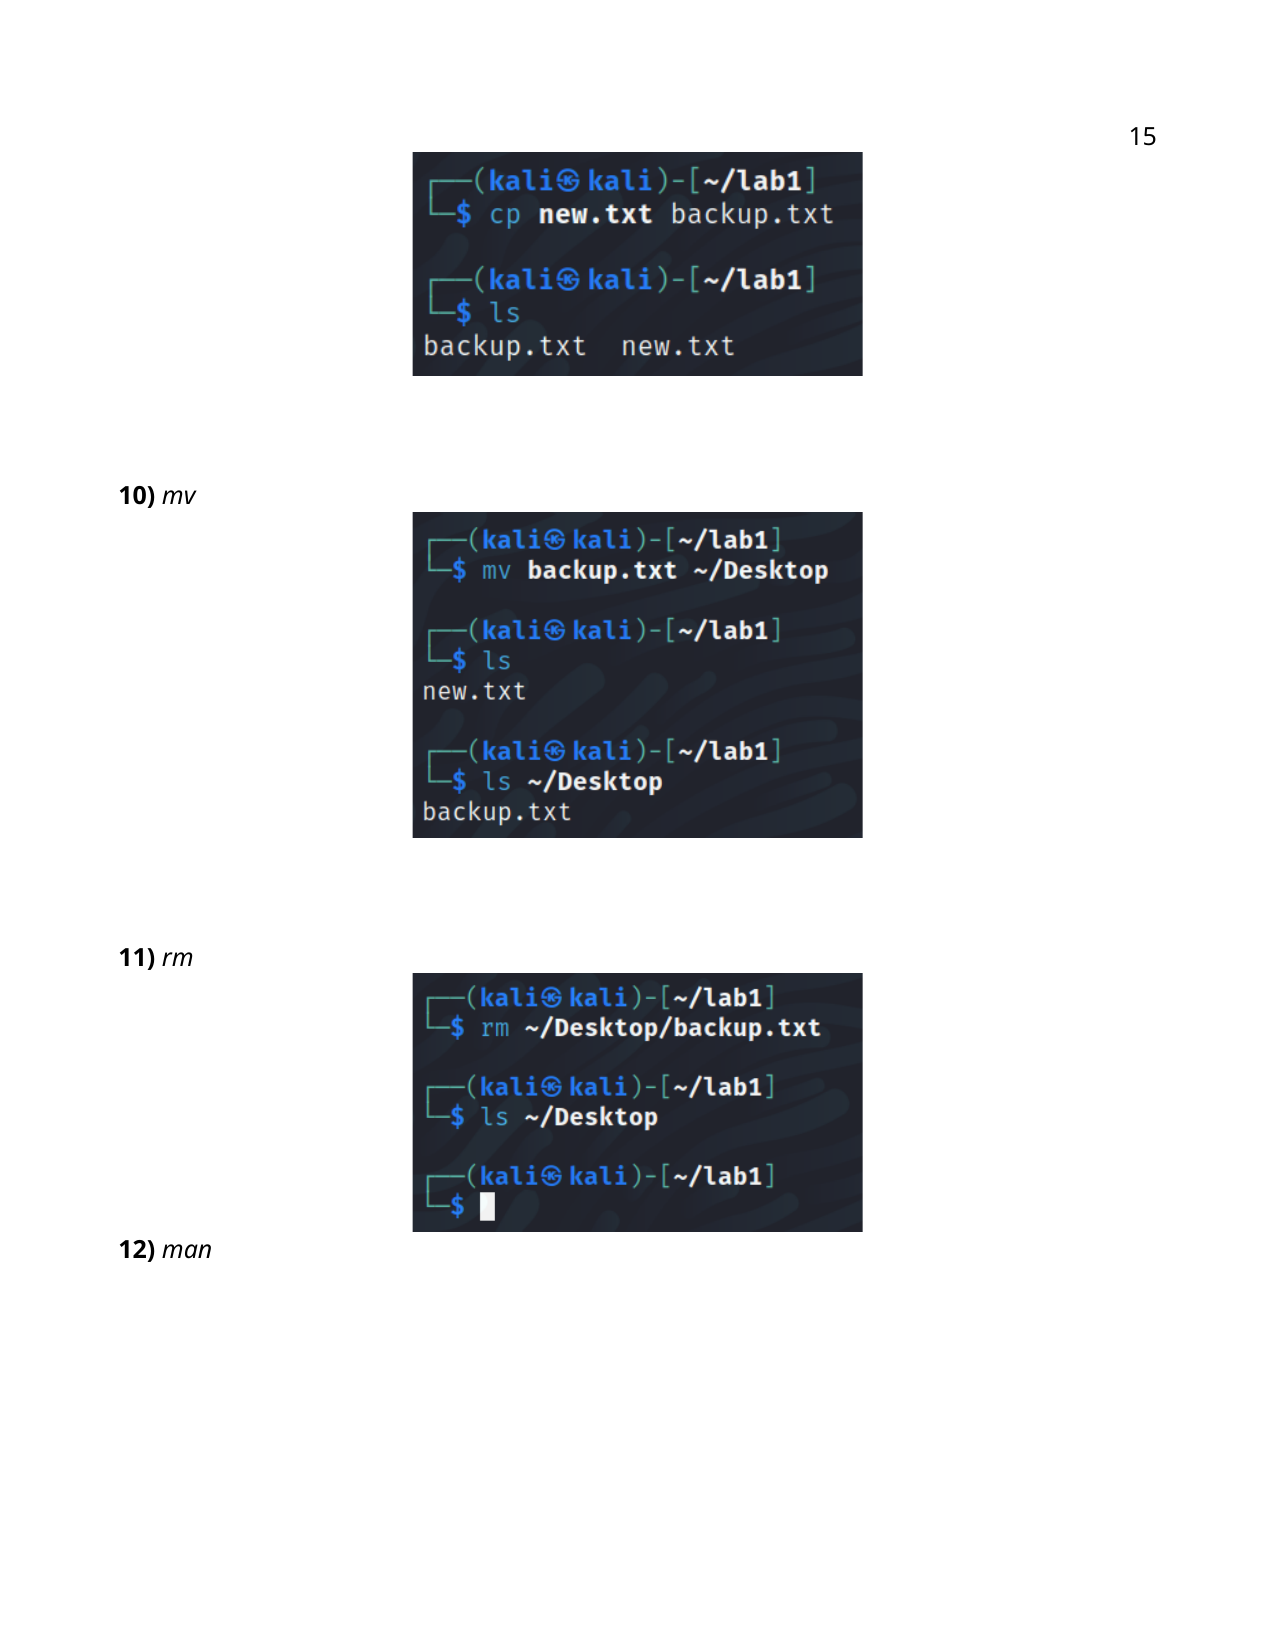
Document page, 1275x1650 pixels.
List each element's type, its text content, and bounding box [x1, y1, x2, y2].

picture [412, 152, 863, 376]
picture [412, 973, 863, 1232]
text 10) mv [118, 478, 1157, 512]
picture [412, 512, 863, 838]
text 11) rm [118, 940, 1157, 974]
text 12) man [118, 1107, 1157, 1266]
